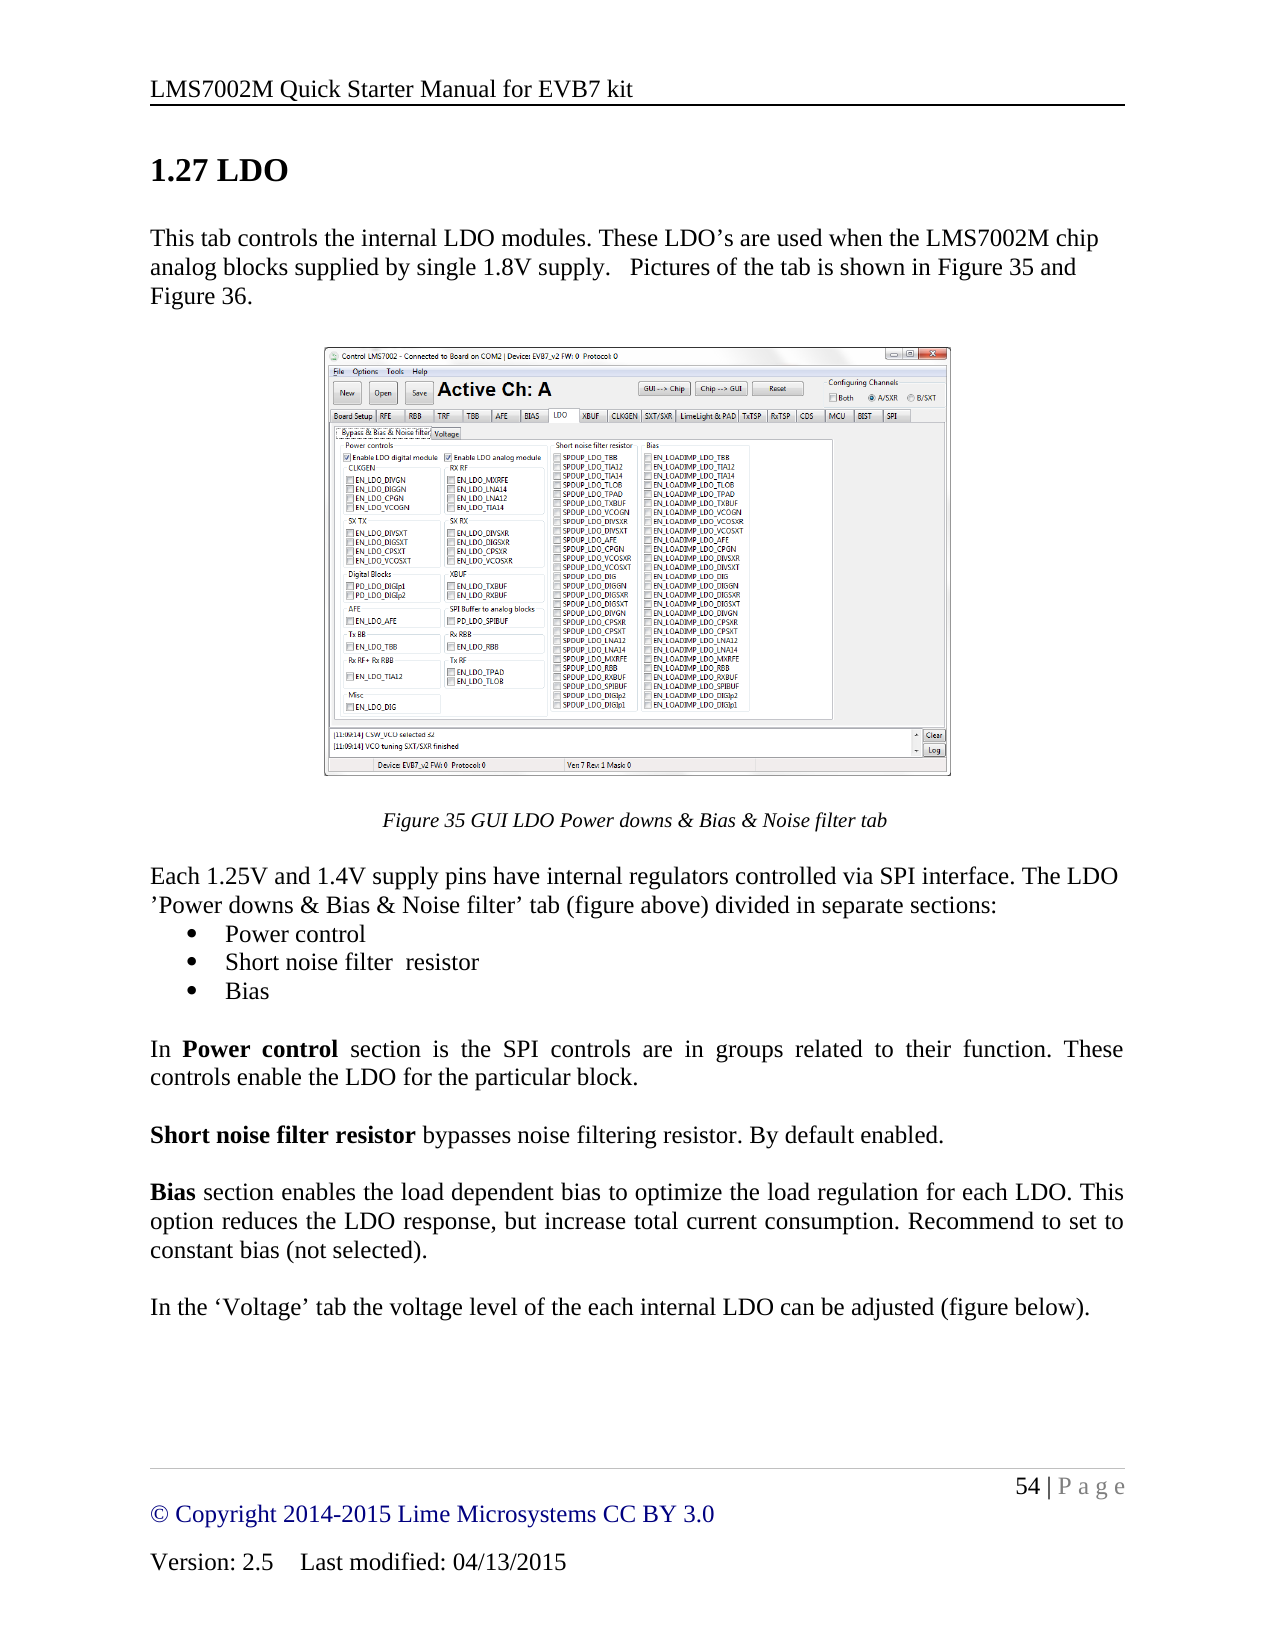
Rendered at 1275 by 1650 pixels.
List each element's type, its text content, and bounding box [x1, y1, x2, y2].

text Each 1.25V and 1.4V supply pins have internal regulators controlled via SPI interface. The LDO ’Power downs & Bias & Noise filter’ tab (figure above) divided in separate sections: [150, 861, 1125, 919]
text Figure 35 GUI LDO Power downs & Bias & Noise filter tab [150, 808, 1125, 832]
text In the ‘Voltage’ tab the voltage level of the each internal LDO can be adjusted (figure below). [150, 1292, 1125, 1321]
picture [324, 347, 951, 776]
list Power control [187, 919, 1125, 947]
text This tab controls the internal LDO modules. These LDO’s are used when the LMS7002M chip analog blocks supplied by single 1.8V supply. Pictures of the tab is shown in Figure 35 and Figure 36. [150, 223, 1125, 309]
text In Power control section is the SPI controls are in groups related to their function. These controls enable the LDO for the particular block. [150, 1034, 1125, 1091]
list Short noise filter resistor [187, 947, 1125, 976]
list Bias [187, 976, 1125, 1005]
text Short noise filter resistor bypasses noise filtering resistor. By default enabled. [150, 1120, 1125, 1149]
text Bias section enables the load dependent bias to optimize the load regulation for each LDO. This option reduces the LDO response, but increase total current consumption. Recommend to set to constant bias (not selected). [150, 1177, 1125, 1264]
subtitle LDO [150, 150, 1125, 188]
